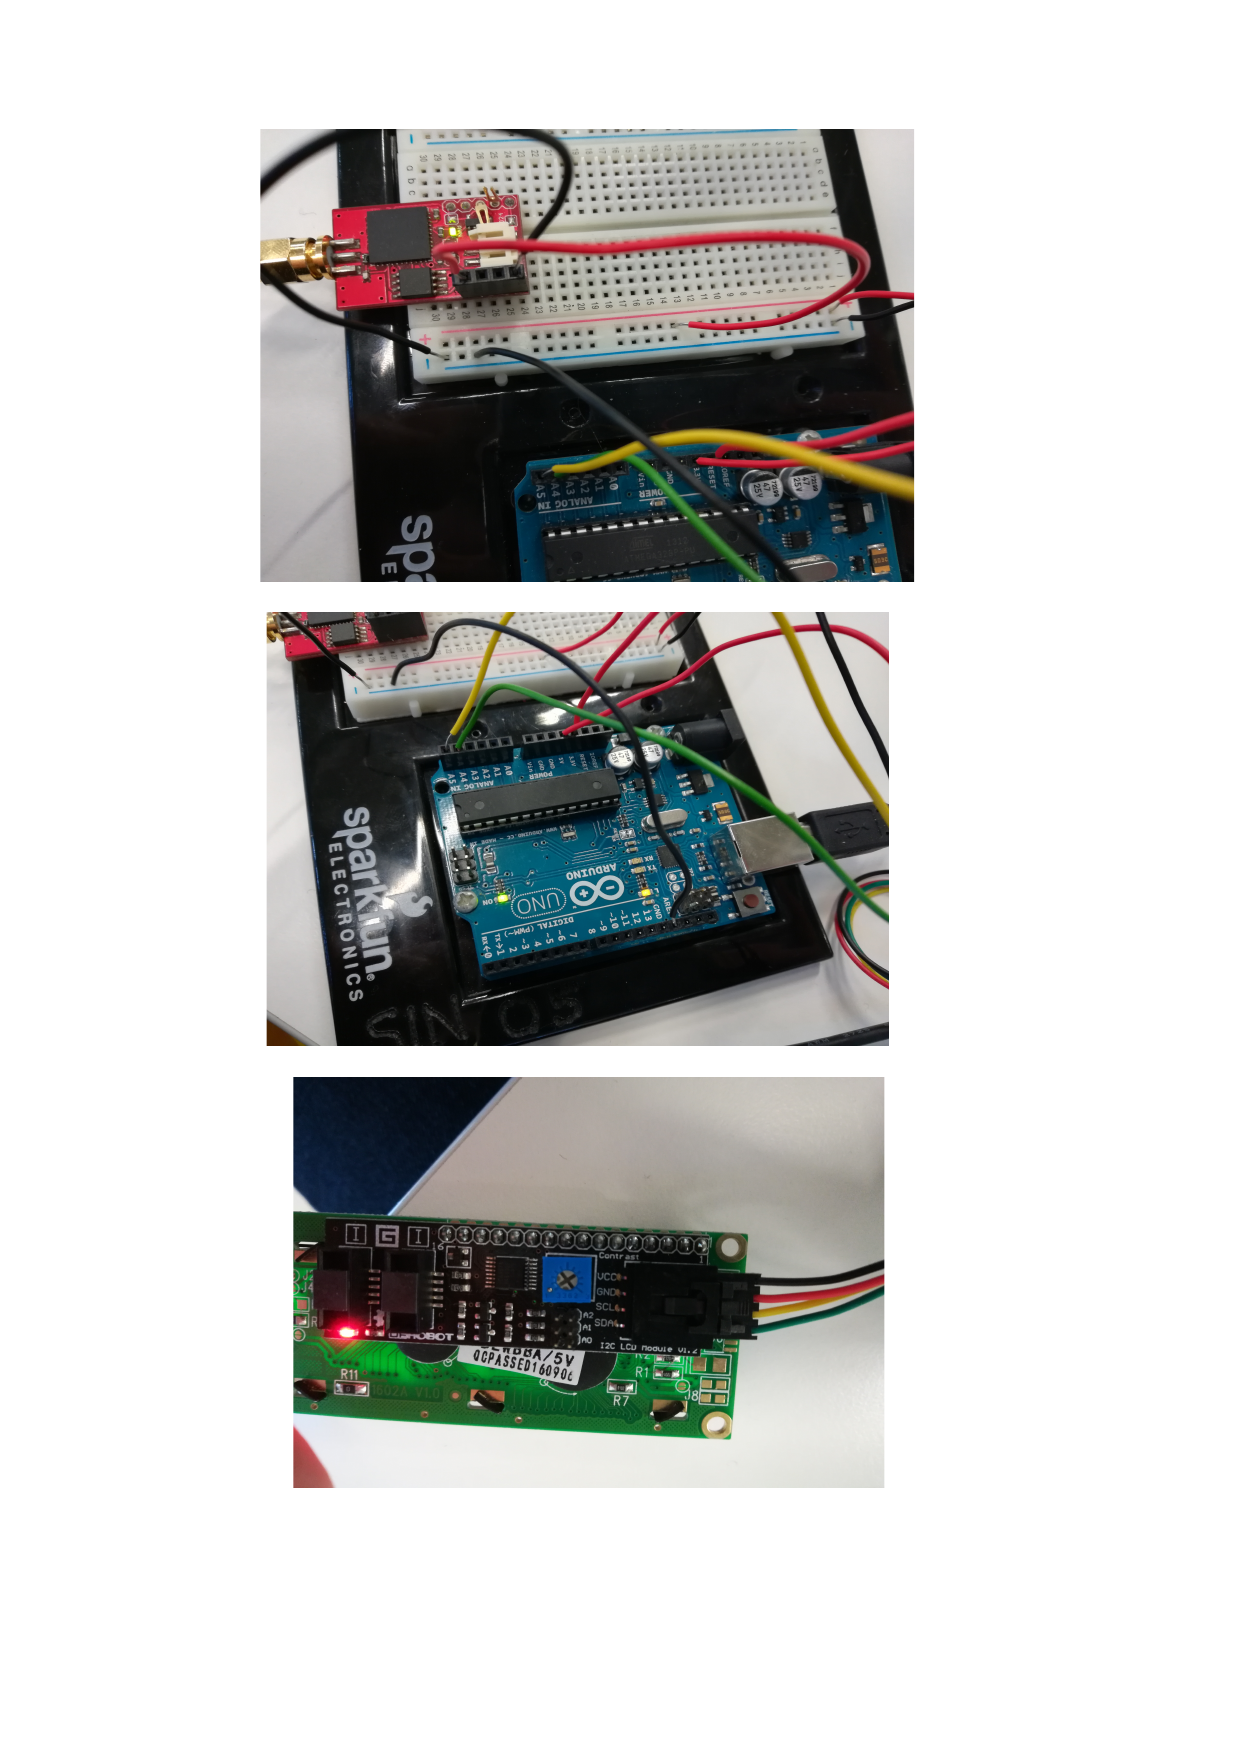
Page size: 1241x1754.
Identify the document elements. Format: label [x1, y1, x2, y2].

picture [293, 1077, 885, 1488]
picture [260, 129, 915, 582]
picture [266, 612, 889, 1046]
